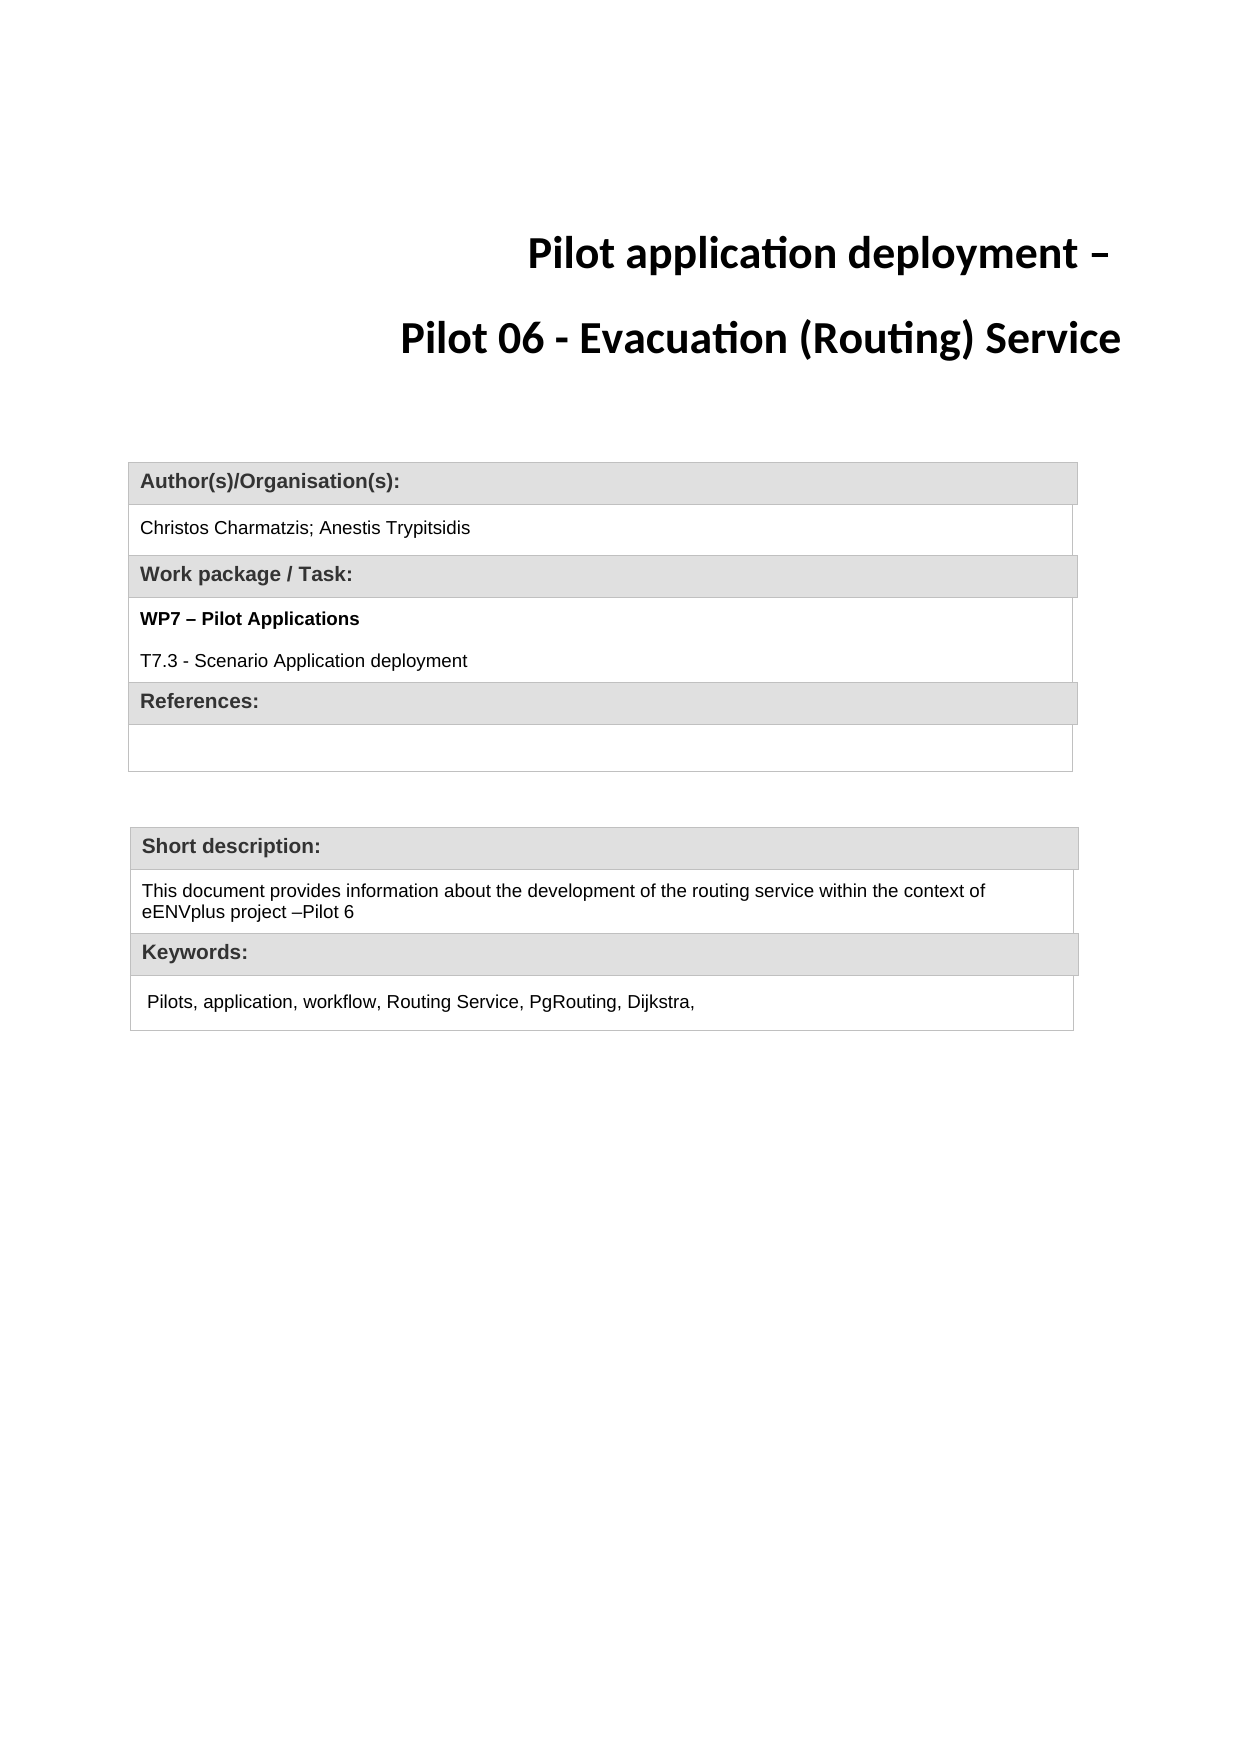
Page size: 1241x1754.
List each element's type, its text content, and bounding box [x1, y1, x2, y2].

table_cell [1073, 598, 1077, 682]
table_header Short description: [131, 828, 1078, 869]
table_cell [1073, 725, 1077, 771]
text Pilot application deployment – [118, 224, 1122, 280]
table_cell This document provides information about the development of the routing service within the context of eENVplus project –Pilot 6 [131, 870, 1073, 933]
table_cell Work package / Task: [129, 556, 1077, 597]
text Pilot 06 - Evacuation (Routing) Service [118, 309, 1122, 365]
table_cell Keywords: [131, 934, 1078, 975]
table_cell References: [129, 683, 1077, 724]
table_cell [129, 725, 1072, 771]
table_cell [1074, 976, 1078, 1030]
table_cell WP7 – Pilot Applications T7.3 - Scenario Application deployment [129, 598, 1072, 682]
table_cell [1074, 870, 1078, 933]
table_cell Pilots, application, workflow, Routing Service, PgRouting, Dijkstra, [131, 976, 1073, 1030]
table_cell Christos Charmatzis; Anestis Trypitsidis [129, 505, 1072, 555]
table_cell [1073, 505, 1077, 555]
table_header Author(s)/Organisation(s): [129, 463, 1077, 504]
